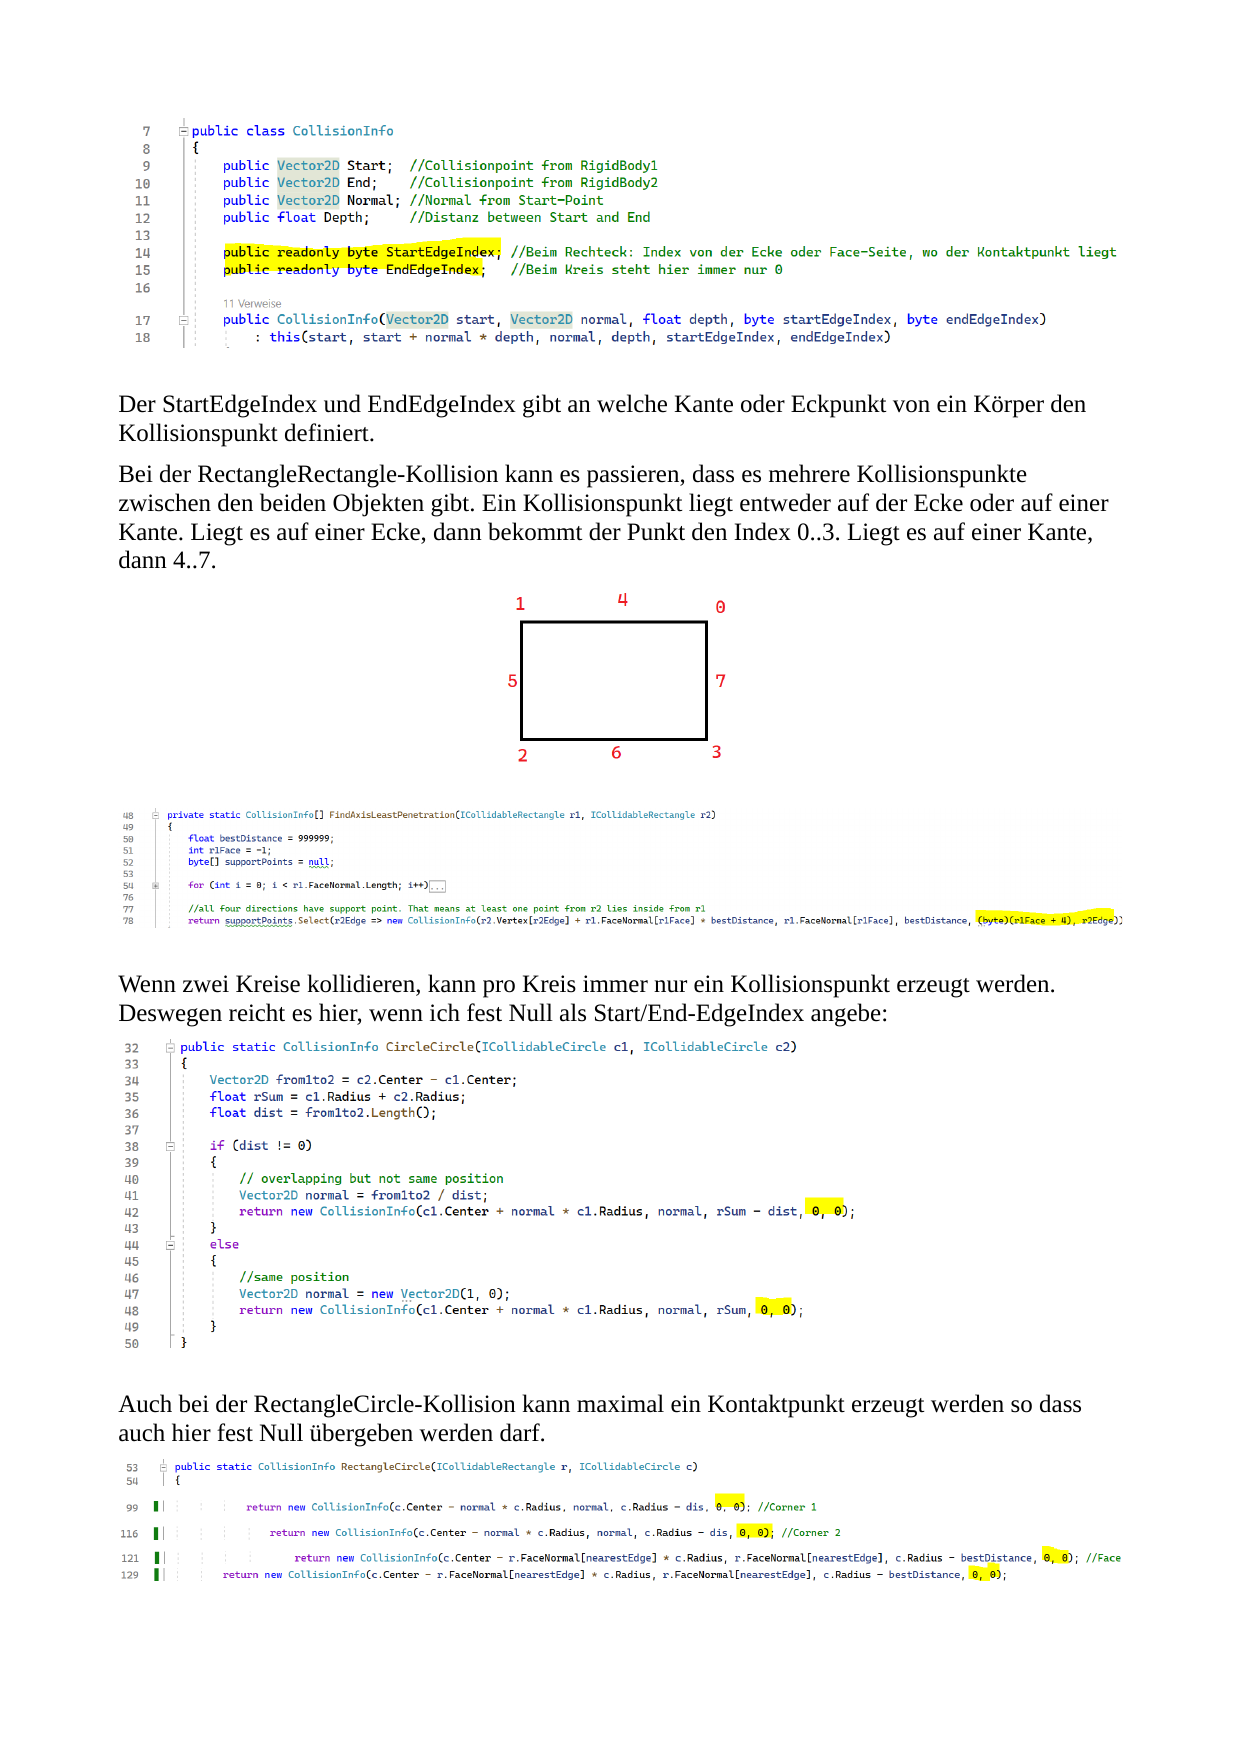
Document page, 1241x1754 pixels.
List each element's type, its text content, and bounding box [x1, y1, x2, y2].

picture [118, 1459, 1123, 1581]
picture [118, 808, 1123, 928]
text Auch bei der RectangleCircle-Kollision kann maximal ein Kontaktpunkt erzeugt werden so dass auch hier fest Null übergeben werden darf. [118, 1389, 1122, 1447]
text Der StartEdgeIndex und EndEdgeIndex gibt an welche Kante oder Eckpunkt von ein Körper den Kollisionspunkt definiert. [118, 389, 1122, 447]
text Wenn zwei Kreise kollidieren, kann pro Kreis immer nur ein Kollisionspunkt erzeugt werden. Deswegen reicht es hier, wenn ich fest Null als Start/End-EdgeIndex angebe: [118, 969, 1122, 1027]
picture [118, 118, 1123, 348]
text Bei der RectangleRectangle-Kollision kann es passieren, dass es mehrere Kollisionspunkte zwischen den beiden Objekten gibt. Ein Kollisionspunkt liegt entweder auf der Ecke oder auf einer Kante. Liegt es auf einer Ecke, dann bekommt der Punkt den Index 0..3. Liegt es auf einer Kante, dann 4..7. [118, 459, 1122, 574]
picture [497, 586, 743, 768]
picture [118, 1039, 856, 1348]
